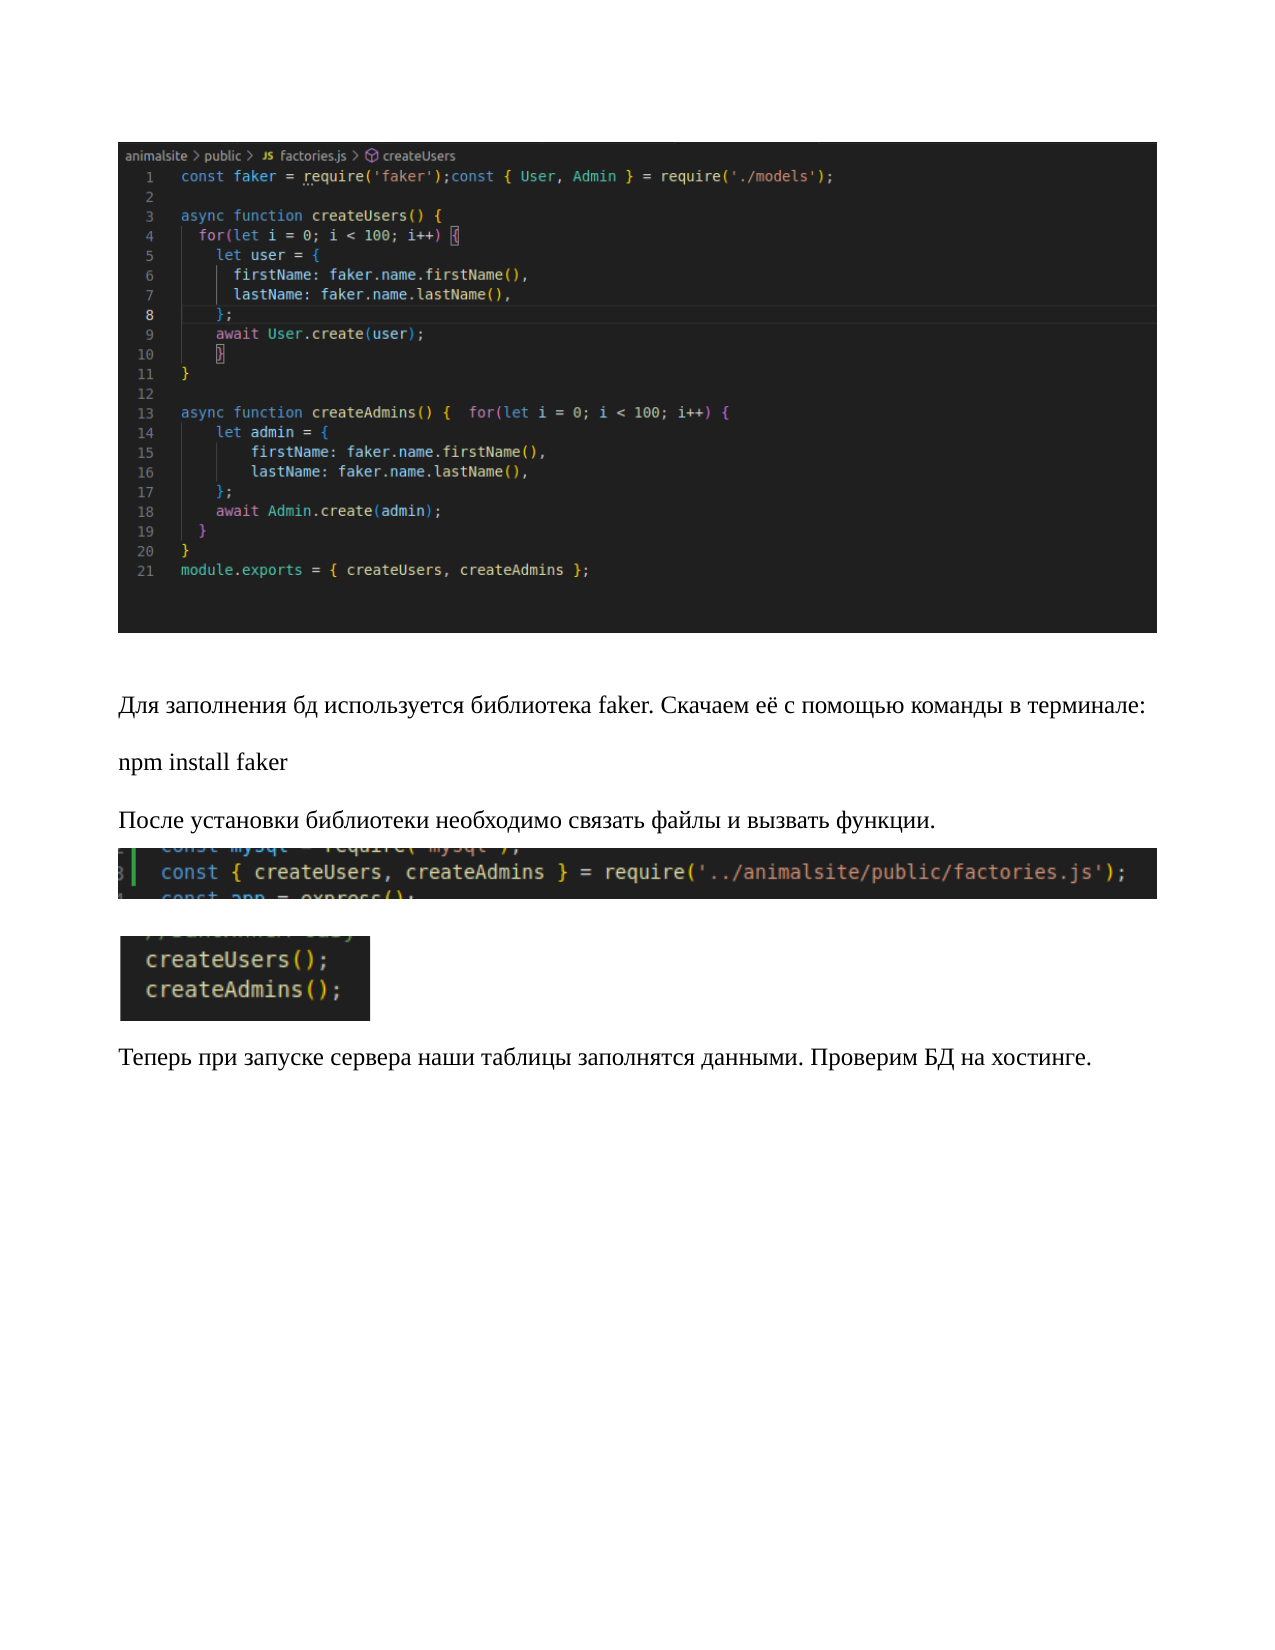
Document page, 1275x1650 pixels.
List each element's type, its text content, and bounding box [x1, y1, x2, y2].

text После установки библиотеки необходимо связать файлы и вызвать функции. [118, 805, 1157, 833]
picture [118, 848, 1157, 899]
text Теперь при запуске сервера наши таблицы заполнятся данными. Проверим БД на хостинге. [118, 1042, 1157, 1071]
picture [120, 936, 371, 1021]
text npm install faker [118, 747, 1157, 776]
text Для заполнения бд используется библиотека faker. Скачаем её с помощью команды в терминале: [118, 690, 1157, 718]
picture [118, 142, 1157, 633]
